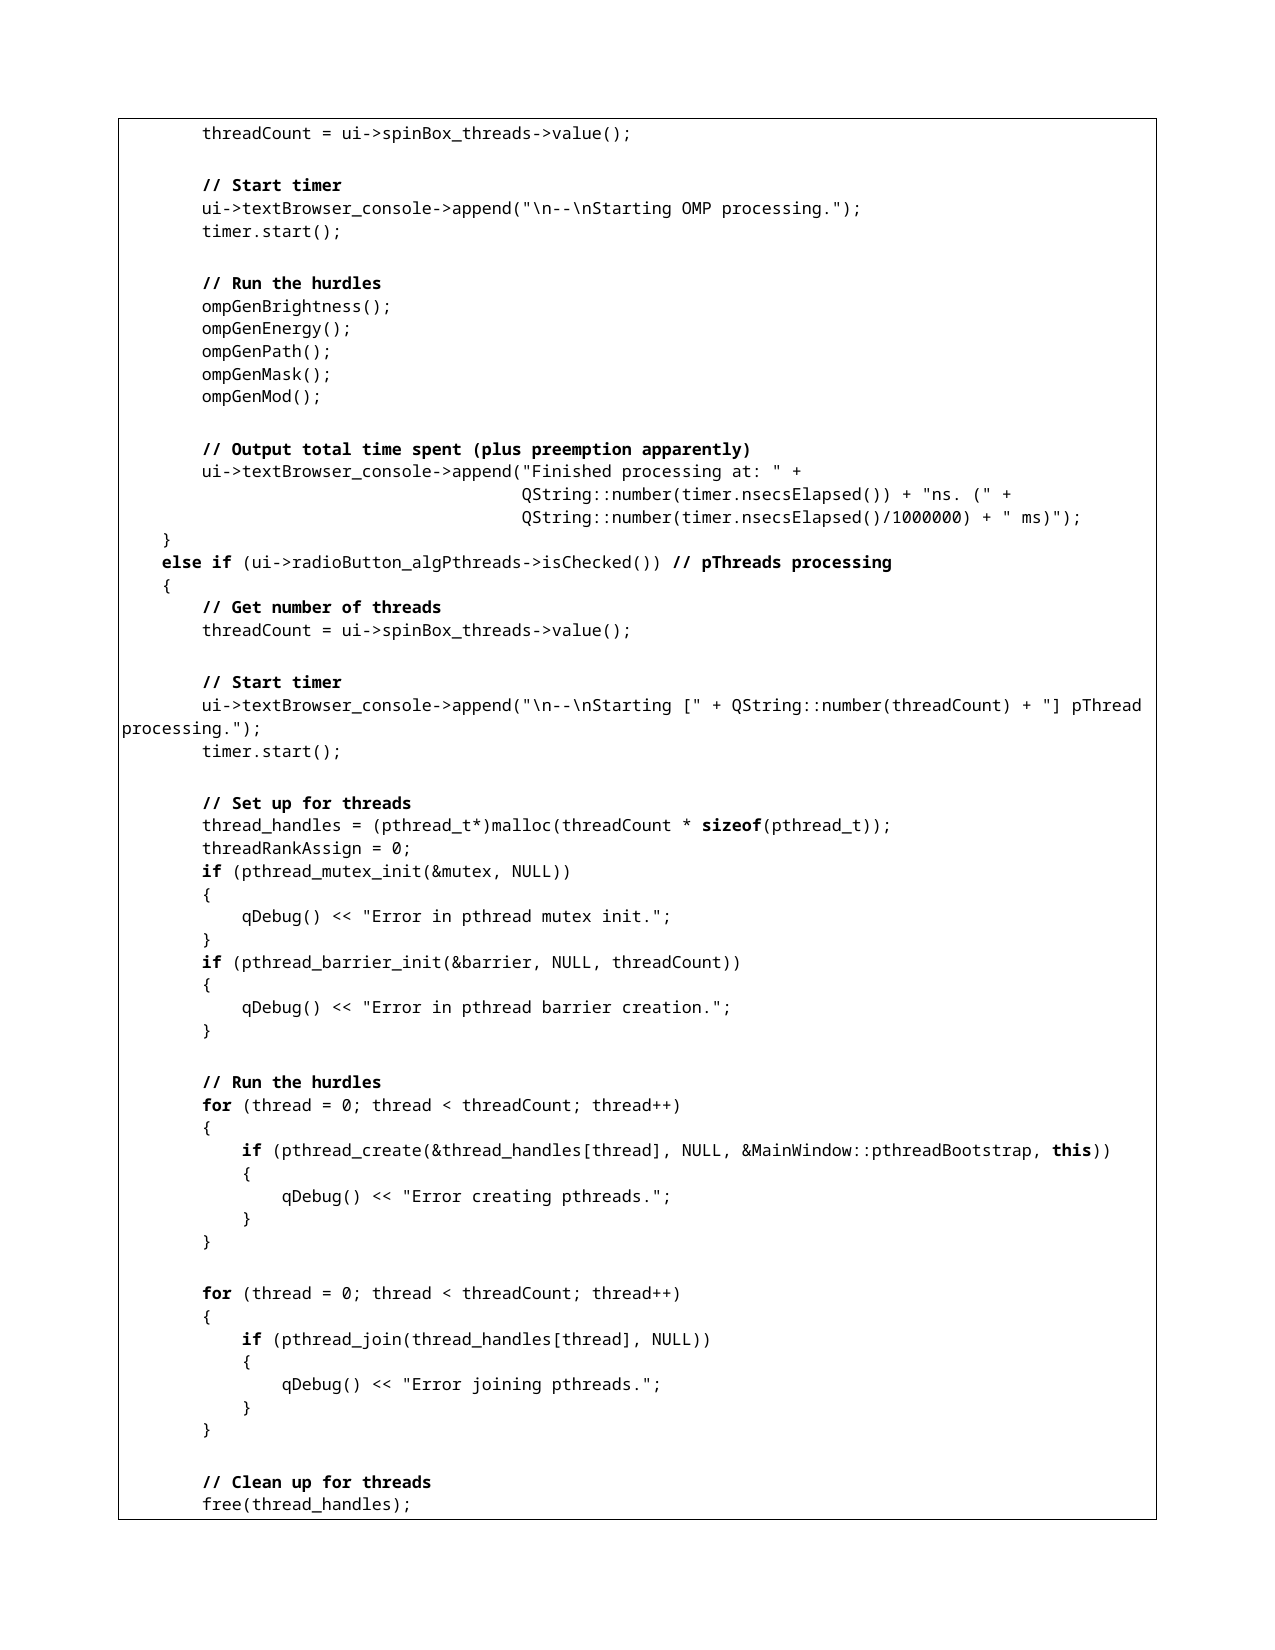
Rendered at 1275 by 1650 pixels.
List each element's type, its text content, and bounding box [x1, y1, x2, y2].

text free(thread_handles); [119, 1489, 1156, 1519]
text // Start timer [119, 667, 1156, 690]
text { [119, 1112, 1156, 1135]
text QString::number(timer.nsecsElapsed()/1000000) + " ms)"); [119, 502, 1156, 524]
text { [119, 969, 1156, 992]
text threadRankAssign = 0; [119, 833, 1156, 856]
text ompGenBrightness(); [119, 291, 1156, 313]
text if (pthread_join(thread_handles[thread], NULL)) [119, 1324, 1156, 1346]
text // Run the hurdles [119, 268, 1156, 291]
text { [119, 1346, 1156, 1369]
text // Output total time spent (plus preemption apparently) [119, 434, 1156, 456]
text ompGenPath(); [119, 336, 1156, 359]
text { [119, 1301, 1156, 1324]
text } [119, 1414, 1156, 1441]
text timer.start(); [119, 216, 1156, 242]
text { [119, 879, 1156, 901]
text if (pthread_mutex_init(&mutex, NULL)) [119, 856, 1156, 879]
text else if (ui->radioButton_algPthreads->isChecked()) // pThreads processing [119, 547, 1156, 570]
text QString::number(timer.nsecsElapsed()) + "ns. (" + [119, 479, 1156, 502]
text threadCount = ui->spinBox_threads->value(); [119, 119, 1156, 144]
text qDebug() << "Error in pthread barrier creation."; [119, 992, 1156, 1015]
text timer.start(); [119, 736, 1156, 762]
text // Start timer [119, 170, 1156, 193]
text } [119, 1392, 1156, 1414]
text // Run the hurdles [119, 1067, 1156, 1090]
text // Clean up for threads [119, 1467, 1156, 1489]
text ompGenMask(); [119, 359, 1156, 381]
text ompGenMod(); [119, 381, 1156, 408]
text } [119, 1015, 1156, 1041]
text ui->textBrowser_console->append("\n--\nStarting OMP processing."); [119, 193, 1156, 216]
text ompGenEnergy(); [119, 313, 1156, 336]
text } [119, 1203, 1156, 1226]
text // Set up for threads [119, 788, 1156, 811]
text qDebug() << "Error in pthread mutex init."; [119, 901, 1156, 924]
text threadCount = ui->spinBox_threads->value(); [119, 615, 1156, 642]
text qDebug() << "Error joining pthreads."; [119, 1369, 1156, 1392]
text // Get number of threads [119, 593, 1156, 615]
text ui->textBrowser_console->append("Finished processing at: " + [119, 456, 1156, 479]
text thread_handles = (pthread_t*)malloc(threadCount * sizeof(pthread_t)); [119, 811, 1156, 833]
text { [119, 1158, 1156, 1181]
text { [119, 570, 1156, 593]
text if (pthread_create(&thread_handles[thread], NULL, &MainWindow::pthreadBootstrap, this)) [119, 1135, 1156, 1158]
text for (thread = 0; thread < threadCount; thread++) [119, 1090, 1156, 1112]
text for (thread = 0; thread < threadCount; thread++) [119, 1278, 1156, 1301]
text qDebug() << "Error creating pthreads."; [119, 1181, 1156, 1203]
text } [119, 1226, 1156, 1252]
text } [119, 524, 1156, 547]
text } [119, 924, 1156, 947]
text if (pthread_barrier_init(&barrier, NULL, threadCount)) [119, 947, 1156, 969]
text ui->textBrowser_console->append("\n--\nStarting [" + QString::number(threadCount) + "] pThread processing."); [119, 690, 1156, 736]
